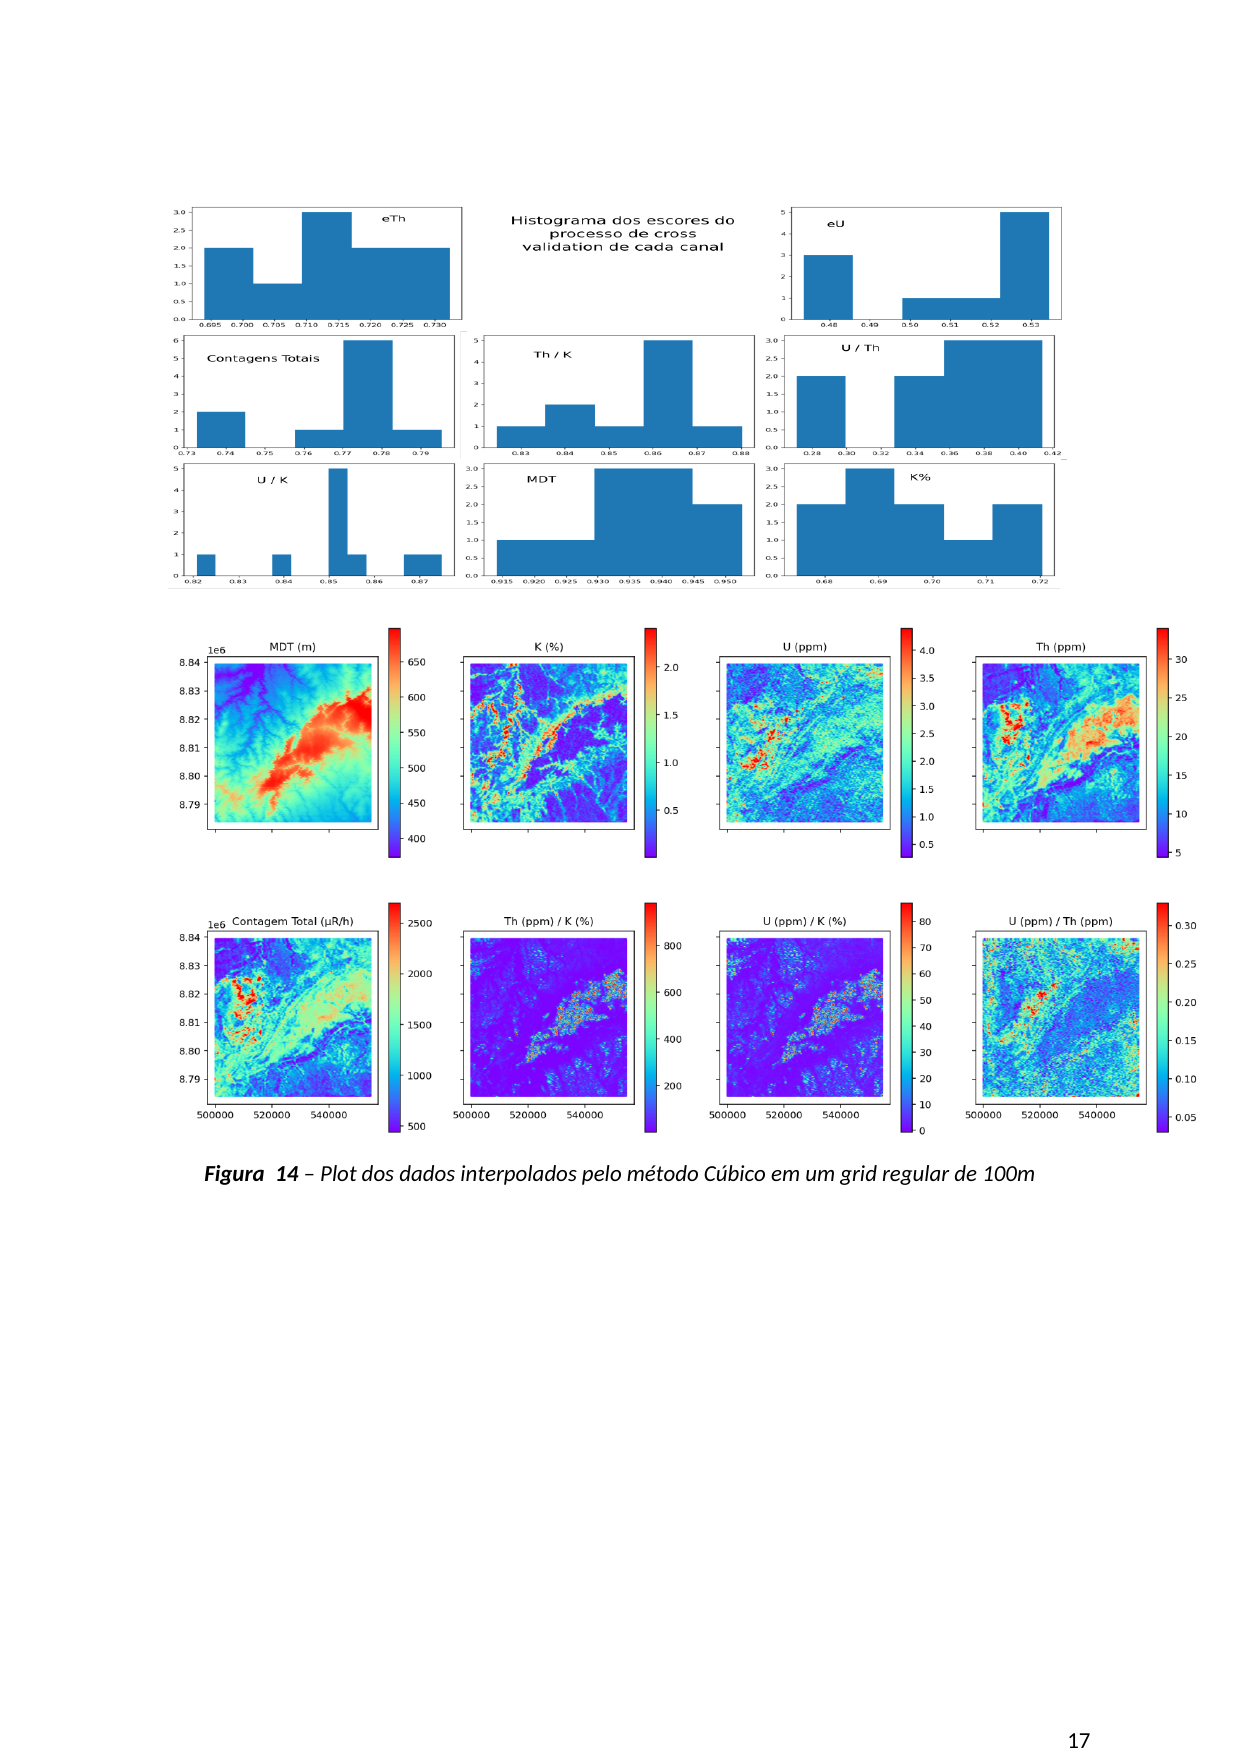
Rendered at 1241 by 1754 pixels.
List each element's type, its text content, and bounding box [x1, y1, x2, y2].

picture [150, 178, 1075, 597]
picture [150, 617, 1230, 1160]
text Figura 14 – Plot dos dados interpolados pelo método Cúbico em um grid regular de 100m [150, 1160, 1090, 1187]
